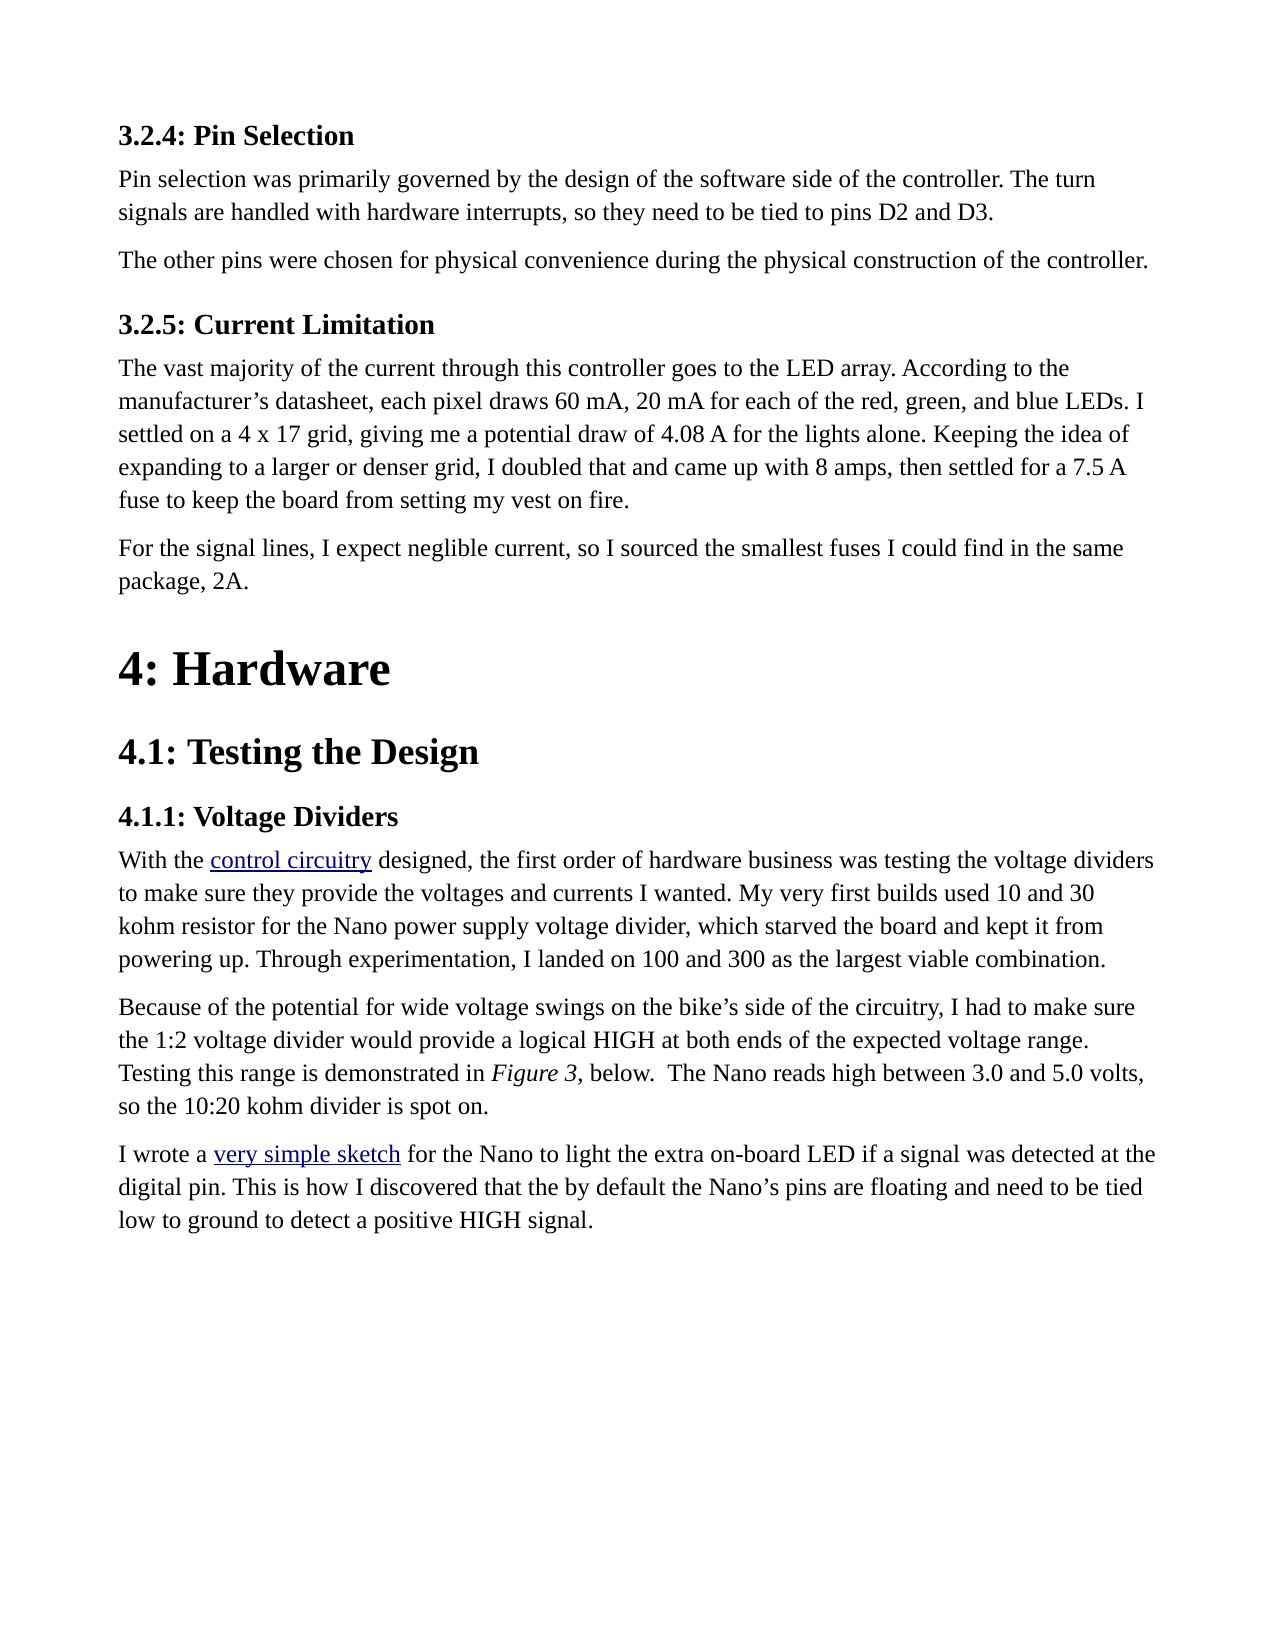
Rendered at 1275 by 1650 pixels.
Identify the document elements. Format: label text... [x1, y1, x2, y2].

subtitle 3.2.5: Current Limitation [118, 307, 1157, 341]
text Because of the potential for wide voltage swings on the bike’s side of the circuitry, I had to make sure the 1:2 voltage divider would provide a logical HIGH at both ends of the expected voltage range. Testing this range is demonstrated in Figure 3, below. The Nano reads high between 3.0 and 5.0 volts, so the 10:20 kohm divider is spot on. [118, 992, 1157, 1120]
text For the signal lines, I expect neglible current, so I sourced the smallest fuses I could find in the same package, 2A. [118, 533, 1157, 594]
subtitle 4: Hardware [118, 638, 1157, 696]
text With the control circuitry designed, the first order of hardware business was testing the voltage dividers to make sure they provide the voltages and currents I wanted. My very first builds used 10 and 30 kohm resistor for the Nano power supply voltage divider, which starved the board and kept it from powering up. Through experimentation, I landed on 100 and 300 as the largest viable combination. [118, 845, 1157, 973]
text The other pins were chosen for physical convenience during the physical construction of the controller. [118, 245, 1157, 273]
subtitle 4.1: Testing the Design [118, 729, 1157, 772]
subtitle 3.2.4: Pin Selection [118, 118, 1157, 152]
subtitle 4.1.1: Voltage Dividers [118, 799, 1157, 833]
text I wrote a very simple sketch for the Nano to light the extra on-board LED if a signal was detected at the digital pin. This is how I discovered that the by default the Nano’s pins are floating and need to be tied low to ground to detect a positive HIGH signal. [118, 1139, 1157, 1233]
text Pin selection was primarily governed by the design of the software side of the controller. The turn signals are handled with hardware interrupts, so they need to be tied to pins D2 and D3. [118, 164, 1157, 226]
text The vast majority of the current through this controller goes to the LED array. According to the manufacturer’s datasheet, each pixel draws 60 mA, 20 mA for each of the red, green, and blue LEDs. I settled on a 4 x 17 grid, giving me a potential draw of 4.08 A for the lights alone. Keeping the idea of expanding to a larger or denser grid, I doubled that and came up with 8 amps, then settled for a 7.5 A fuse to keep the board from setting my vest on fire. [118, 353, 1157, 514]
